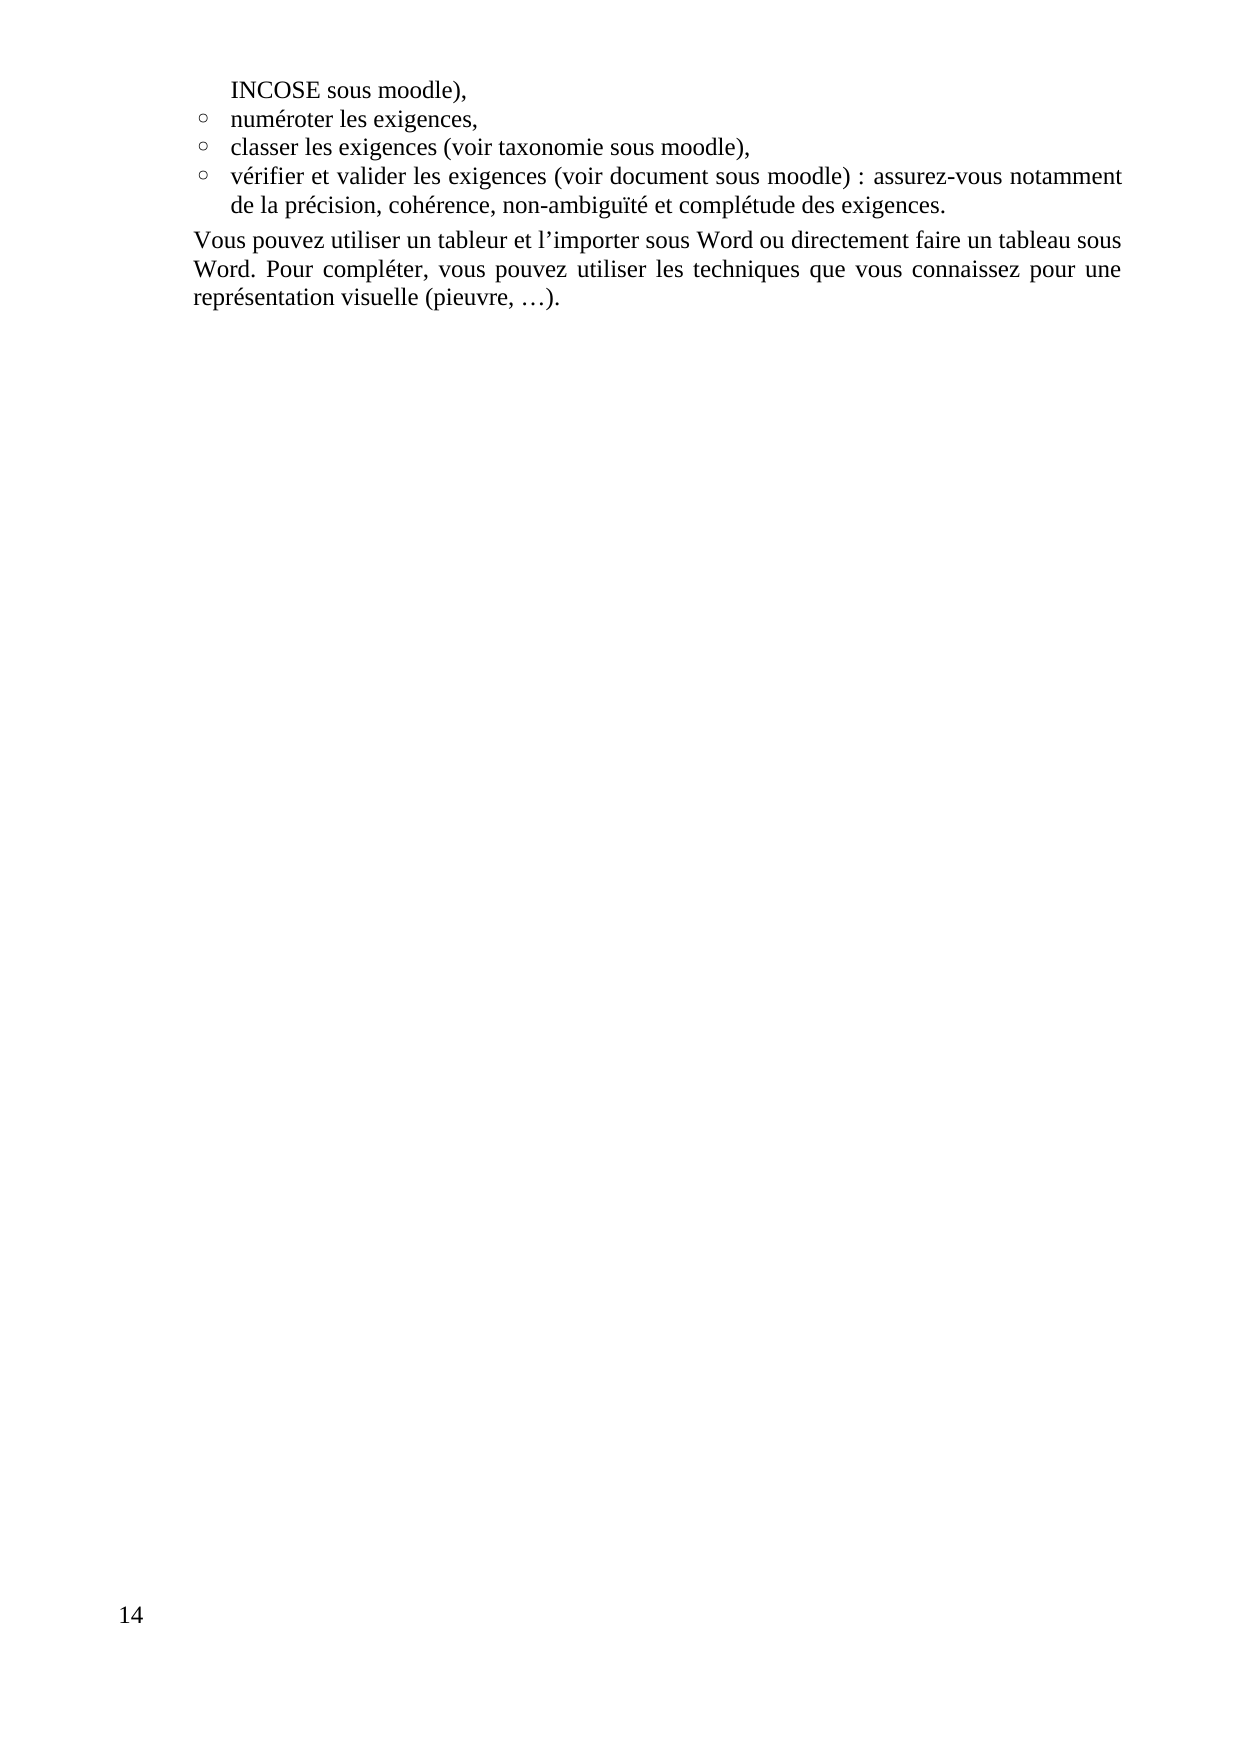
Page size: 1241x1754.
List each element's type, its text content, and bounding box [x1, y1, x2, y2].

list classer les exigences (voir taxonomie sous moodle), [193, 132, 1122, 161]
list INCOSE sous moodle), [193, 75, 1122, 104]
list numéroter les exigences, [193, 104, 1122, 132]
list vérifier et valider les exigences (voir document sous moodle) : assurez-vous notamment de la précision, cohérence, non-ambiguïté et complétude des exigences. [193, 161, 1122, 219]
text Vous pouvez utiliser un tableur et l’importer sous Word ou directement faire un tableau sous Word. Pour compléter, vous pouvez utiliser les techniques que vous connaissez pour une représentation visuelle (pieuvre, …). [193, 225, 1122, 311]
